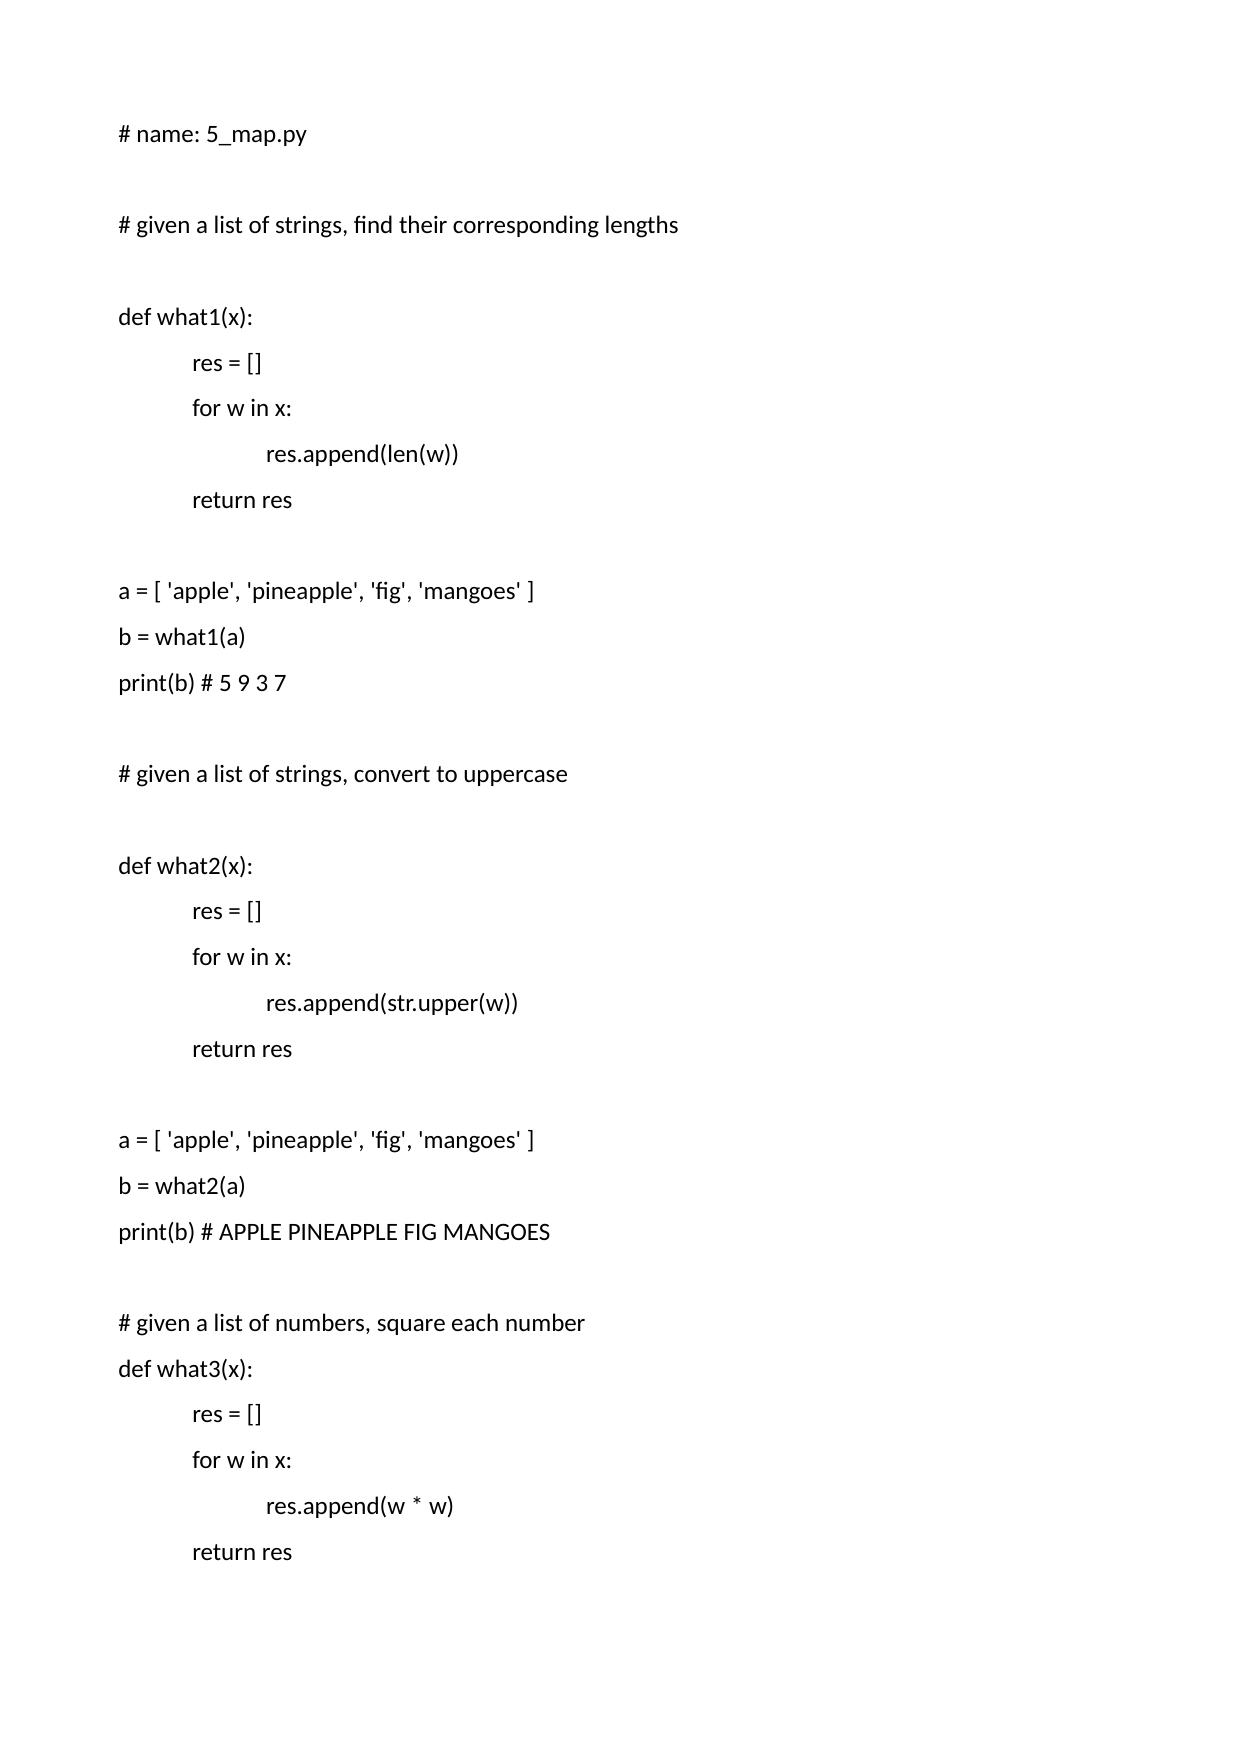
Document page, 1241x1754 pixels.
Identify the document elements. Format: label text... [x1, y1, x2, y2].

text res = [] [118, 1398, 1122, 1429]
text # given a list of numbers, square each number [118, 1307, 1122, 1338]
text print(b) # 5 9 3 7 [118, 667, 1122, 697]
text b = what2(a) [118, 1170, 1122, 1200]
text res = [] [118, 347, 1122, 377]
text # given a list of strings, find their corresponding lengths [118, 209, 1122, 240]
text def what3(x): [118, 1353, 1122, 1383]
text res.append(w * w) [118, 1490, 1122, 1521]
text res.append(len(w)) [118, 438, 1122, 469]
text b = what1(a) [118, 621, 1122, 652]
text return res [118, 1033, 1122, 1063]
text # name: 5_map.py [118, 118, 1122, 149]
text res = [] [118, 896, 1122, 926]
text for w in x: [118, 392, 1122, 423]
text a = [ 'apple', 'pineapple', 'fig', 'mangoes' ] [118, 575, 1122, 606]
text def what1(x): [118, 301, 1122, 332]
text # given a list of strings, convert to uppercase [118, 758, 1122, 789]
text return res [118, 484, 1122, 514]
text res.append(str.upper(w)) [118, 987, 1122, 1017]
text print(b) # APPLE PINEAPPLE FIG MANGOES [118, 1216, 1122, 1246]
text a = [ 'apple', 'pineapple', 'fig', 'mangoes' ] [118, 1124, 1122, 1155]
text return res [118, 1536, 1122, 1566]
text for w in x: [118, 941, 1122, 972]
text for w in x: [118, 1444, 1122, 1475]
text def what2(x): [118, 850, 1122, 880]
